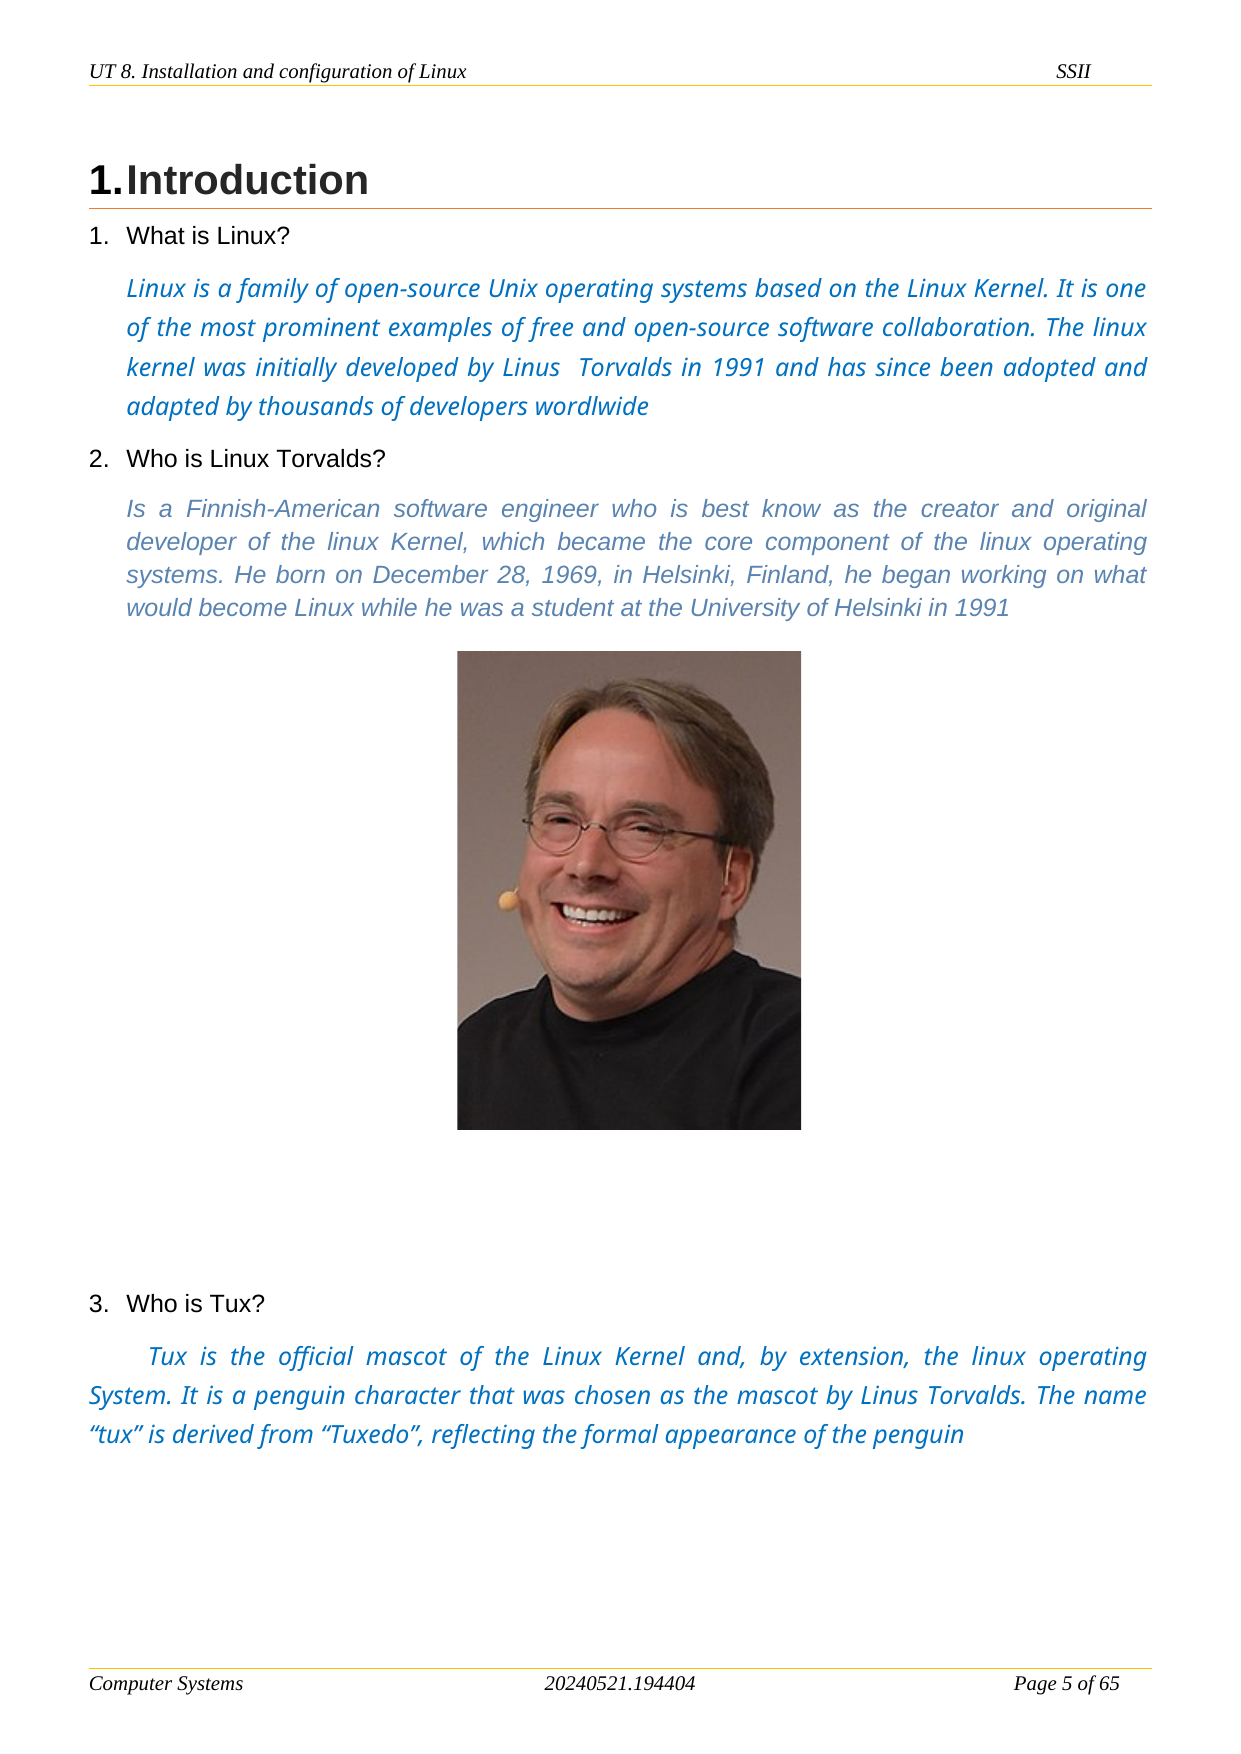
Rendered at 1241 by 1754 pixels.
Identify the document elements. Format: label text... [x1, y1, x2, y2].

list Who is Linux Torvalds? [89, 444, 1152, 473]
picture [457, 651, 802, 1130]
list What is Linux? [89, 221, 1152, 250]
subtitle Introduction [89, 156, 1152, 208]
list Is a Finnish-American software engineer who is best know as the creator and original developer of the linux Kernel, which became the core component of the linux operating systems. He born on December 28, 1969, in Helsinki, Finland, he began working on what would become Linux while he was a student at the University of Helsinki in 1991 [89, 494, 1152, 622]
list Who is Tux? [89, 1289, 1152, 1317]
list Linux is a family of open-source Unix operating systems based on the Linux Kernel. It is one of the most prominent examples of free and open-source software collaboration. The linux kernel was initially developed by Linus Torvalds in 1991 and has since been adopted and adapted by thousands of developers wordlwide [89, 271, 1152, 422]
text Tux is the official mascot of the Linux Kernel and, by extension, the linux operating System. It is a penguin character that was chosen as the mascot by Linus Torvalds. The name “tux” is derived from “Tuxedo”, reflecting the formal appearance of the penguin [89, 1338, 1152, 1451]
